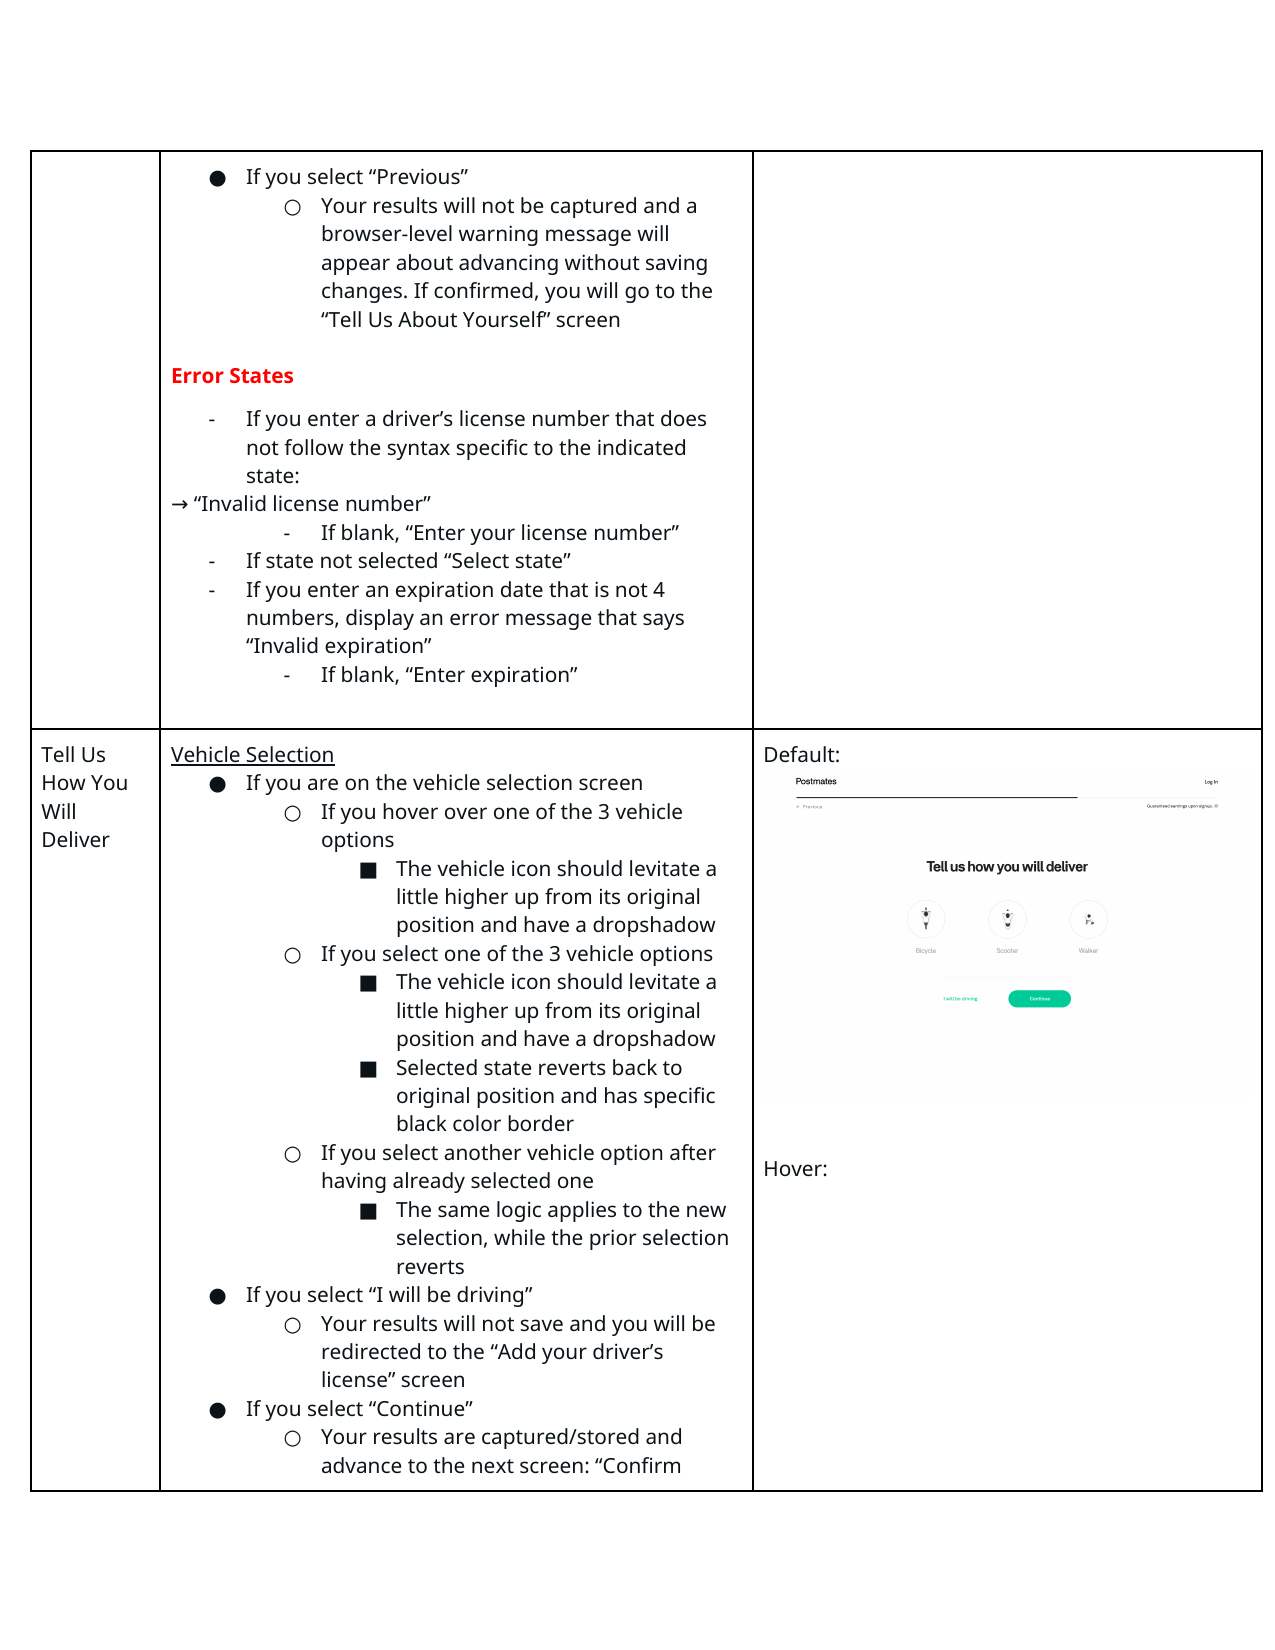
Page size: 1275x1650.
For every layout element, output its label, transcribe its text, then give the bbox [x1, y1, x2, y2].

picture [763, 768, 1251, 1098]
table_cell Vehicle Selection If you are on the vehicle selection screen If you hover over one of the 3 vehicle options The vehicle icon should levitate a little higher up from its original position and have a dropshadow If you select one of the 3 vehicle options The vehicle icon should levitate a little higher up from its original position and have a dropshadow Selected state reverts back to original position and has specific black color border If you select another vehicle option after having already selected one The same logic applies to the new selection, while the prior selection reverts If you select “I will be driving” Your results will not save and you will be redirected to the “Add your driver’s license” screen If you select “Continue” Your results are captured/stored and advance to the next screen: “Confirm [161, 730, 752, 1490]
table_cell [32, 152, 159, 727]
table_cell Tell Us How You Will Deliver [32, 730, 159, 1490]
table_cell [754, 152, 1261, 727]
table_cell Add Your Driver’s License If you are on the driver’s license screen If you enter data into the driver’s license number field It should only be alpha-numeric numbers It should call our Regex to validate the state-specific driver’s license format If you enter data into the State field It should be type-ahead Values should be of “XX” alphabetical format If you enter data into the “Exp Date” field It should be 4 numbers only As you type the 3rd digit, there should be a forward slash after the second digit so the complete output is in the following format “XX/XX” If you select “I will not be driving” Your results will not be captured/saved and you will be directed to the “Tell us how you will deliver” screen If you are in a market that only has a car as an option Do not show “I will not be driving” If you select “Continue” Your results are captured/stored and advance to the next screen: “Confirm where you will deliver” You will also be tagged as having a “car” as the default vehicle option If you select “Previous” Your results will not be captured and a browser-level warning message will appear about advancing without saving changes. If confirmed, you will go to the “Tell Us About Yourself” screen Error States If you enter a driver’s license number that does not follow the syntax specific to the indicated state: → “Invalid license number” If blank, “Enter your license number” If state not selected “Select state” If you enter an expiration date that is not 4 numbers, display an error message that says “Invalid expiration” If blank, “Enter expiration” [161, 152, 752, 727]
table_cell Default: Hover: [754, 730, 1261, 1490]
